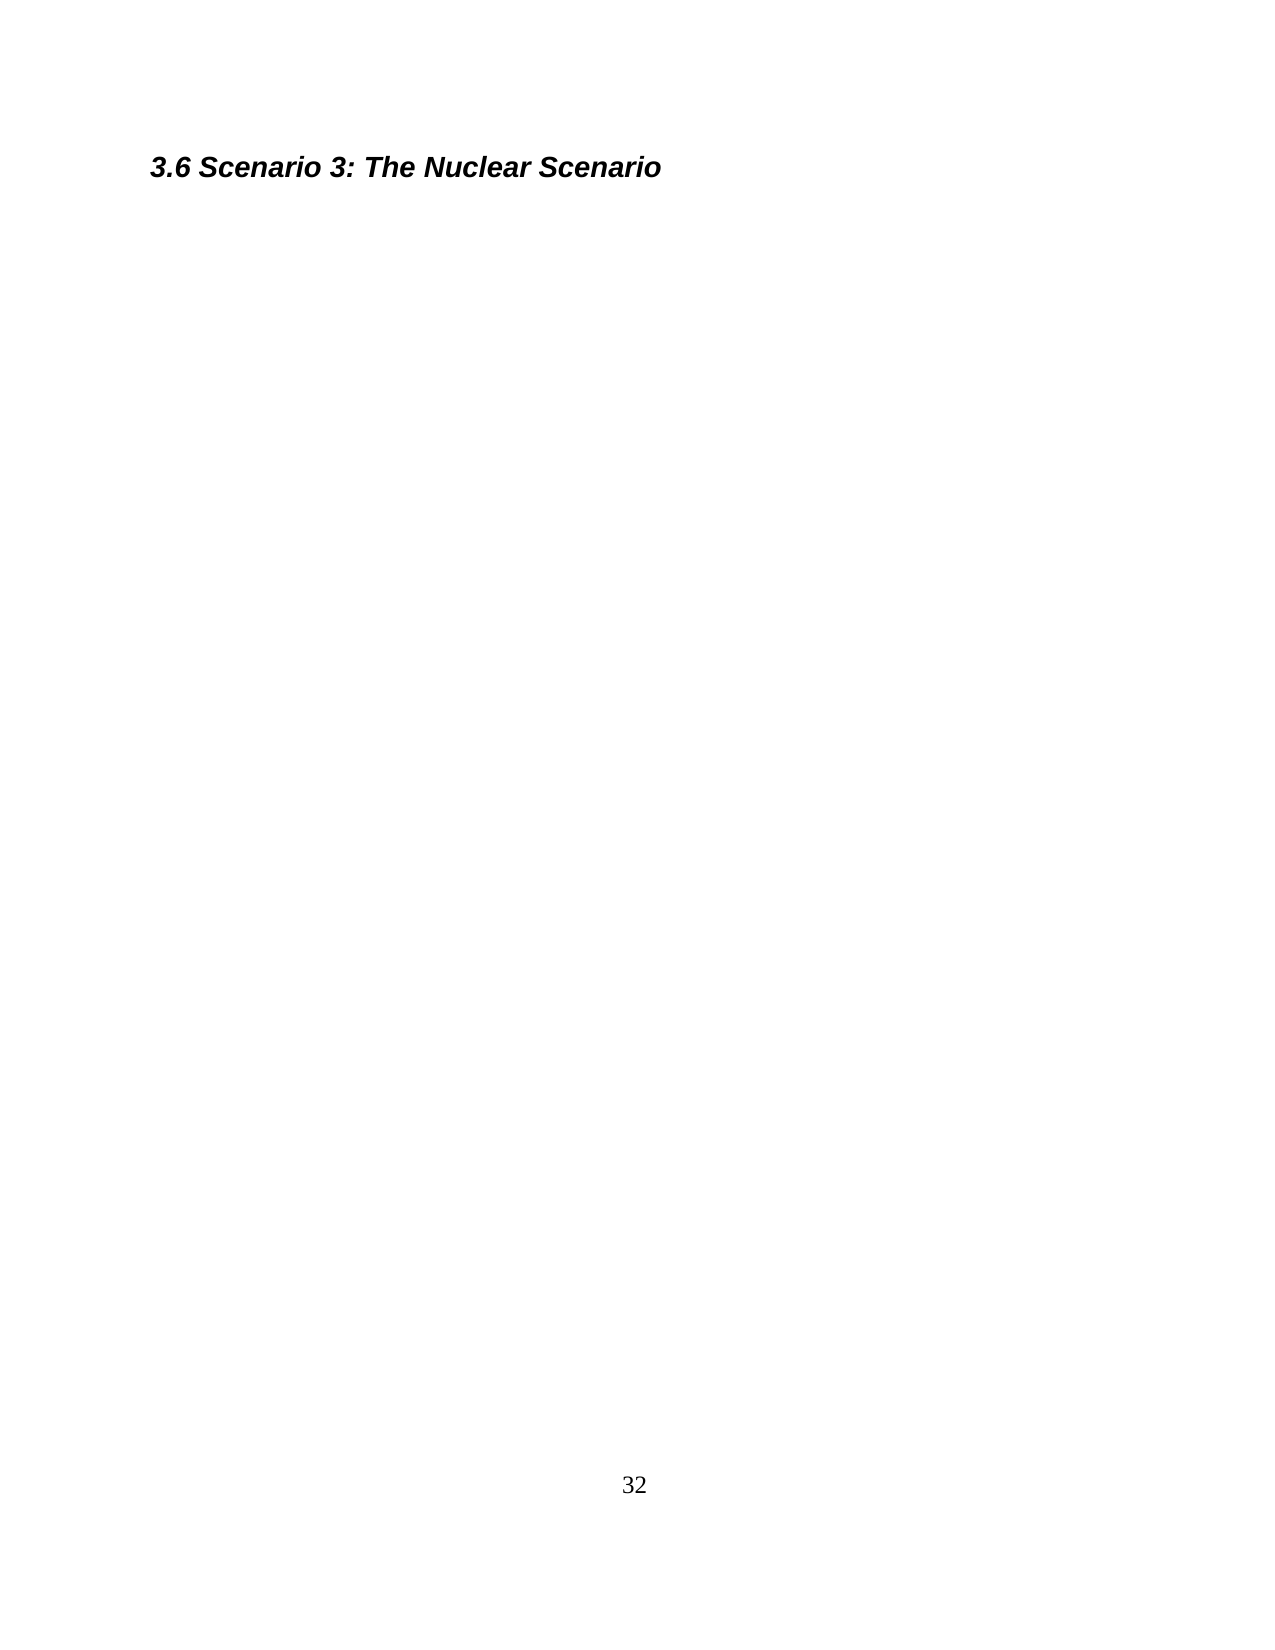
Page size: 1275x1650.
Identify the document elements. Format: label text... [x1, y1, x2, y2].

subtitle 3.6 Scenario 3: The Nuclear Scenario [150, 150, 1125, 183]
